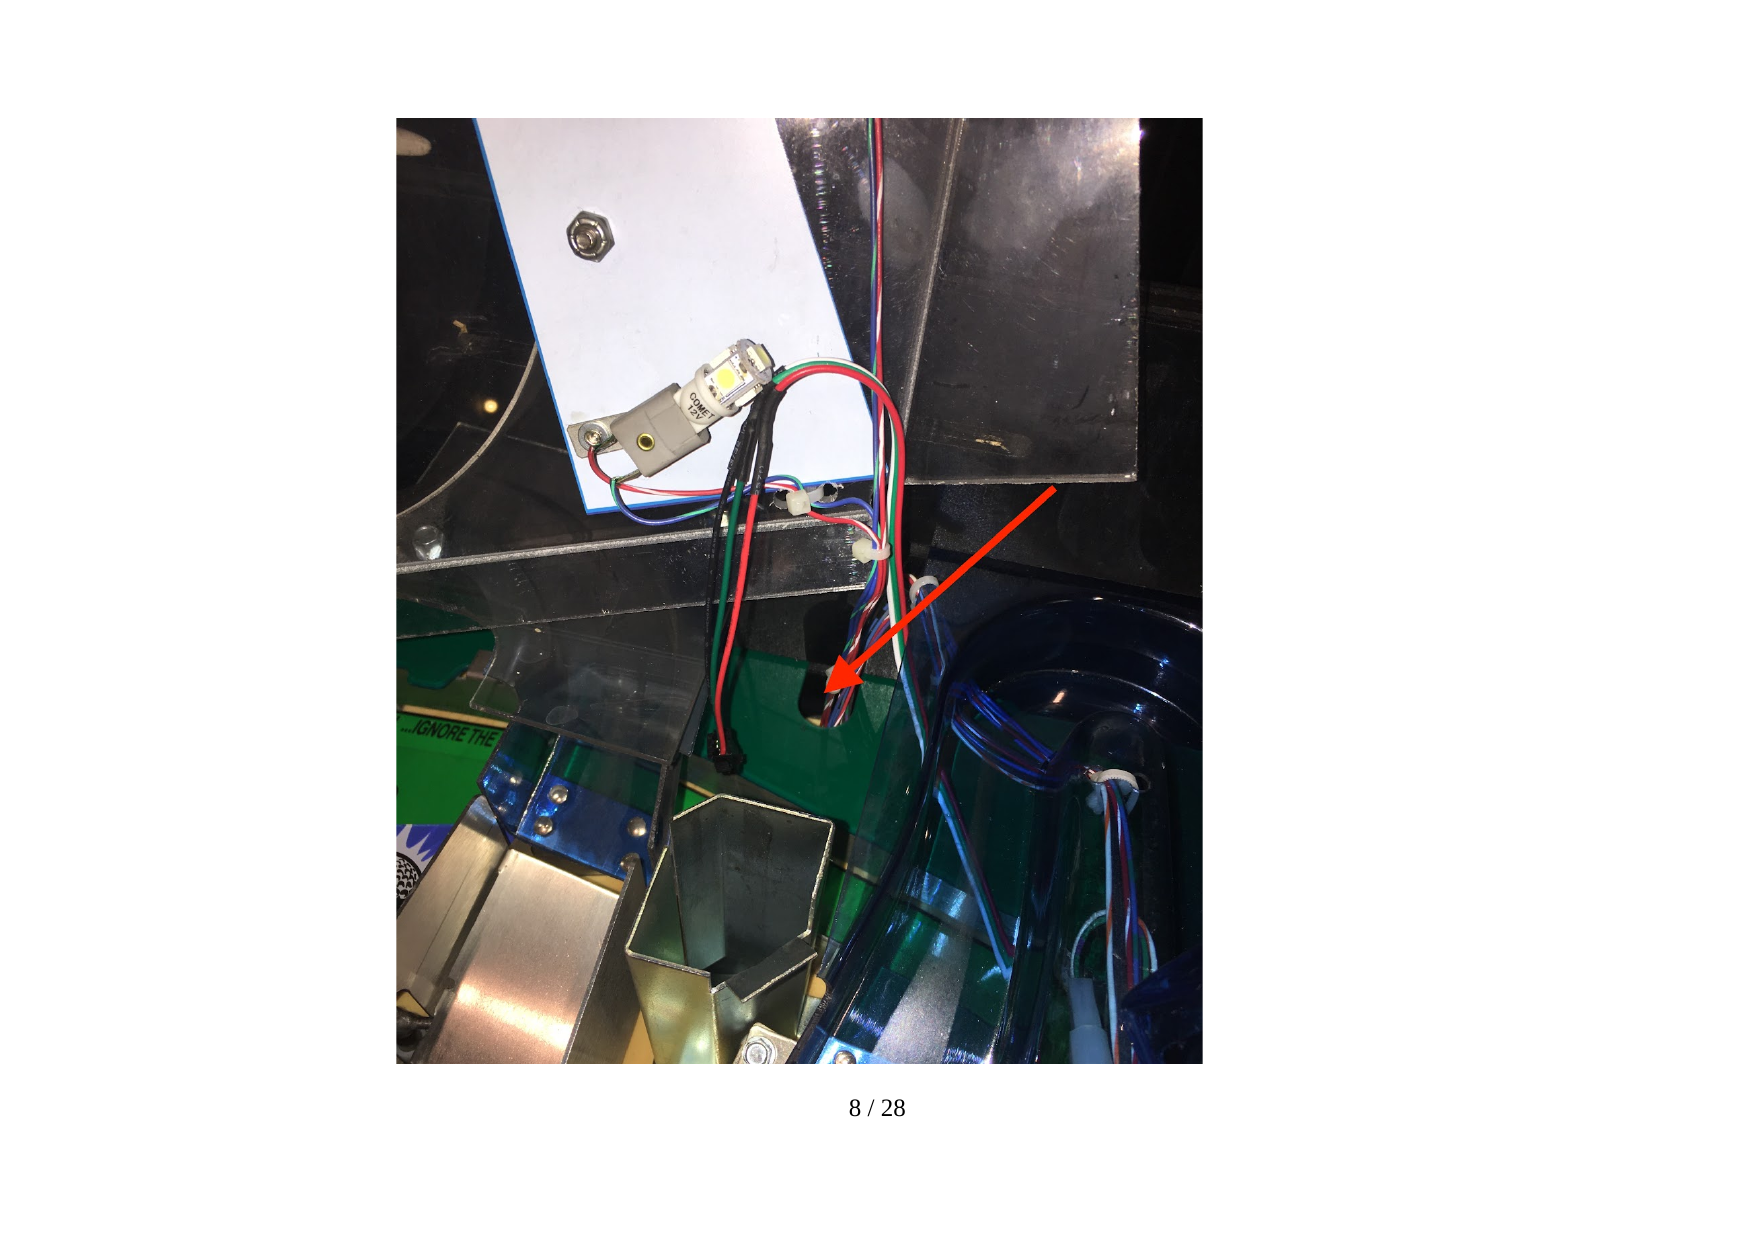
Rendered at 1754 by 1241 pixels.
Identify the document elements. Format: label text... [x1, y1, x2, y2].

text Route for LED wire harness [118, 118, 396, 1064]
text Route for LED wire harness [1203, 118, 1636, 1064]
picture [396, 118, 1203, 1064]
